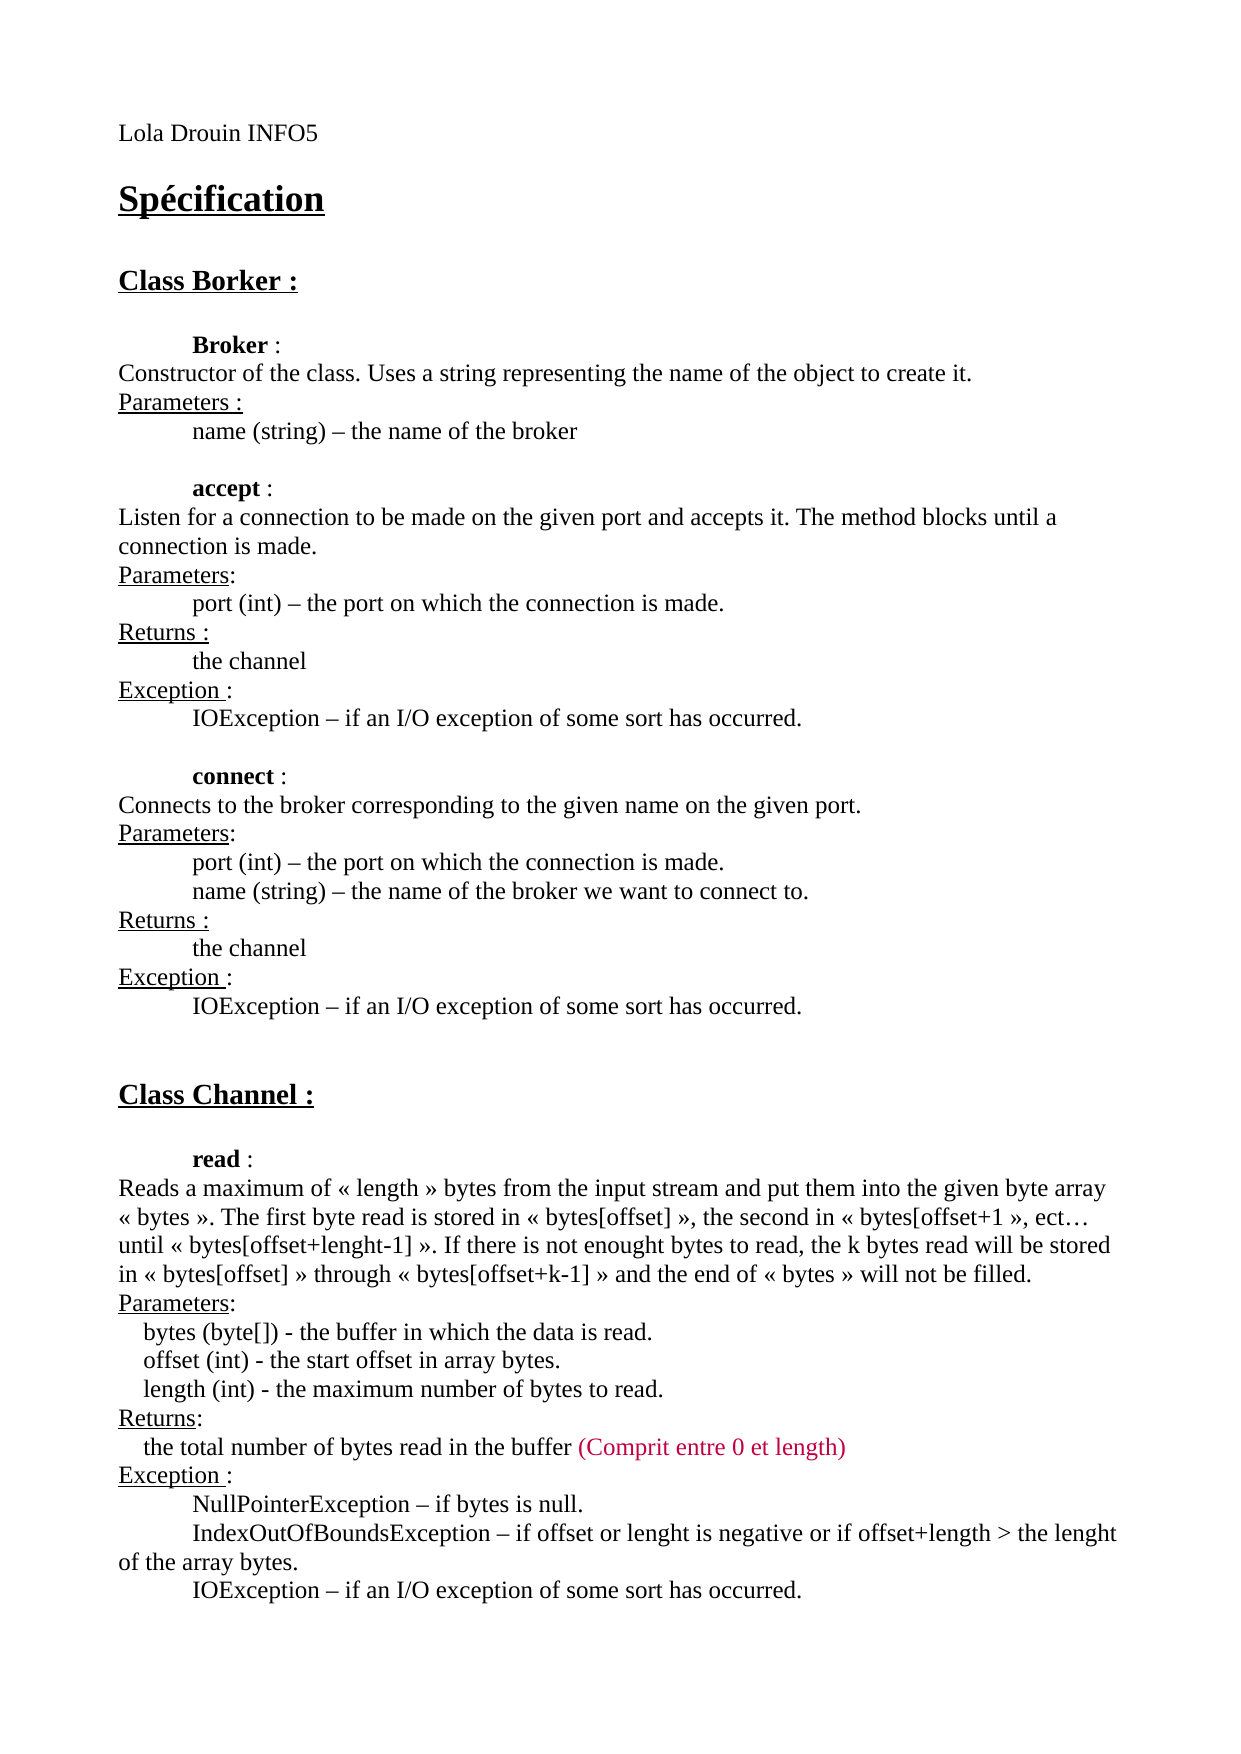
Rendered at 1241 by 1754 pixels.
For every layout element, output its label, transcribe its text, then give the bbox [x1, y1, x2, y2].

text offset (int) - the start offset in array bytes. [118, 1346, 1122, 1374]
text the total number of bytes read in the buffer (Comprit entre 0 et length) [118, 1432, 1122, 1461]
text Parameters : [118, 387, 1122, 416]
text Constructor of the class. Uses a string representing the name of the object to create it. [118, 358, 1122, 387]
text the channel [118, 933, 1122, 962]
text name (string) – the name of the broker we want to connect to. [118, 876, 1122, 905]
text the channel [118, 646, 1122, 675]
text Class Borker : [118, 263, 1122, 296]
text length (int) - the maximum number of bytes to read. [118, 1374, 1122, 1403]
text Parameters: [118, 560, 1122, 588]
text Returns : [118, 905, 1122, 933]
text bytes (byte[]) - the buffer in which the data is read. [118, 1317, 1122, 1346]
text Class Channel : [118, 1077, 1122, 1111]
text Spécification [118, 176, 1122, 219]
text read : [118, 1144, 1122, 1173]
text Exception : [118, 962, 1122, 991]
text Listen for a connection to be made on the given port and accepts it. The method blocks until a connection is made. [118, 502, 1122, 560]
text Exception : [118, 675, 1122, 703]
text connect : [118, 761, 1122, 790]
text Exception : [118, 1461, 1122, 1489]
text IOException – if an I/O exception of some sort has occurred. [118, 1576, 1122, 1604]
text accept : [118, 473, 1122, 502]
text port (int) – the port on which the connection is made. [118, 847, 1122, 876]
text IOException – if an I/O exception of some sort has occurred. [118, 703, 1122, 732]
text Connects to the broker corresponding to the given name on the given port. [118, 790, 1122, 818]
text Parameters: [118, 818, 1122, 847]
text port (int) – the port on which the connection is made. [118, 588, 1122, 617]
text Parameters: [118, 1288, 1122, 1317]
text IndexOutOfBoundsException – if offset or lenght is negative or if offset+length > the lenght of the array bytes. [118, 1518, 1122, 1576]
text NullPointerException – if bytes is null. [118, 1489, 1122, 1518]
text Returns : [118, 617, 1122, 646]
text IOException – if an I/O exception of some sort has occurred. [118, 991, 1122, 1020]
text Returns: [118, 1403, 1122, 1432]
text Broker : [118, 330, 1122, 358]
text Reads a maximum of « length » bytes from the input stream and put them into the given byte array « bytes ». The first byte read is stored in « bytes[offset] », the second in « bytes[offset+1 », ect… until « bytes[offset+lenght-1] ». If there is not enought bytes to read, the k bytes read will be stored in « bytes[offset] » through « bytes[offset+k-1] » and the end of « bytes » will not be filled. [118, 1173, 1122, 1288]
text name (string) – the name of the broker [118, 416, 1122, 445]
